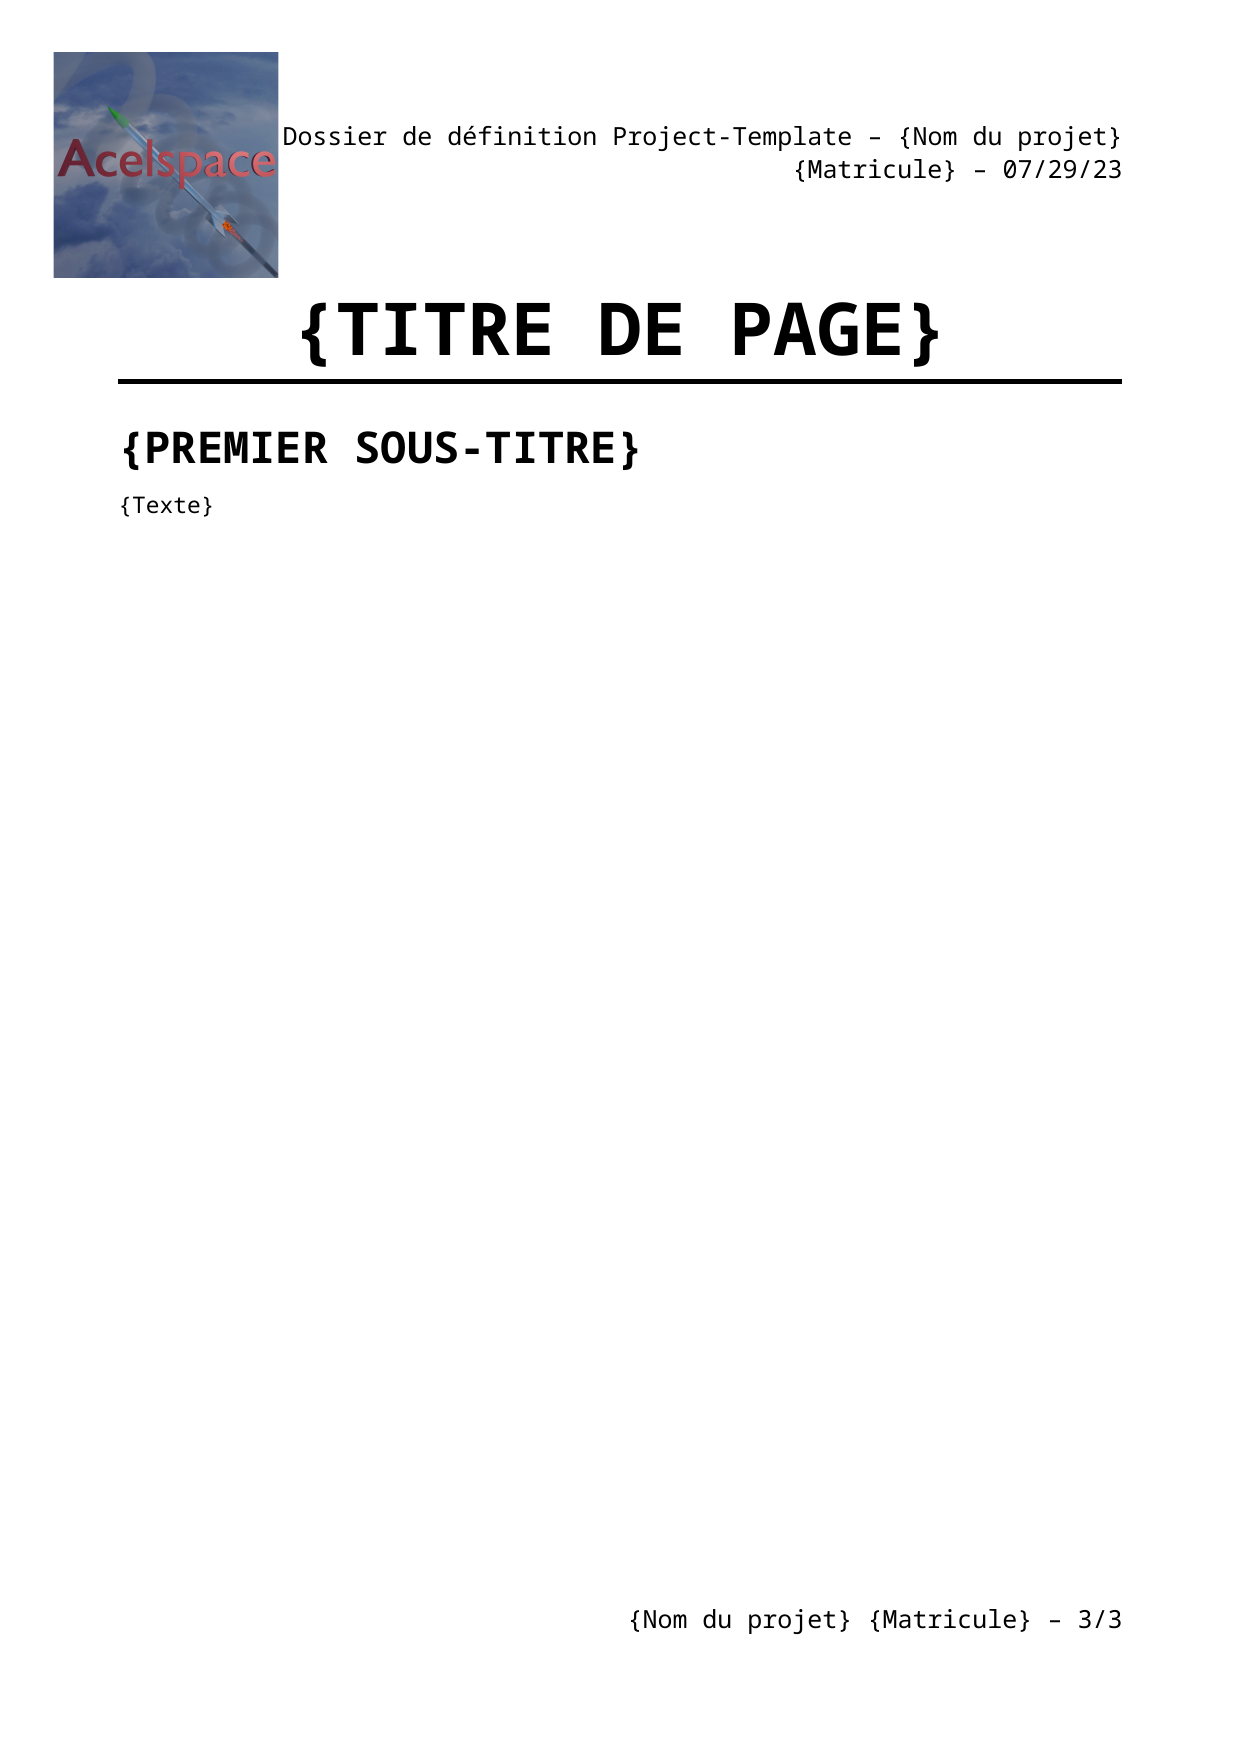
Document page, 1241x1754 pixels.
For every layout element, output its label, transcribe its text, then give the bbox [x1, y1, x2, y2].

subtitle {Titre de Page} [118, 241, 1122, 379]
picture [53, 52, 279, 278]
subtitle {Premier Sous-Titre} [118, 417, 1122, 477]
text {Texte} [118, 489, 1122, 520]
